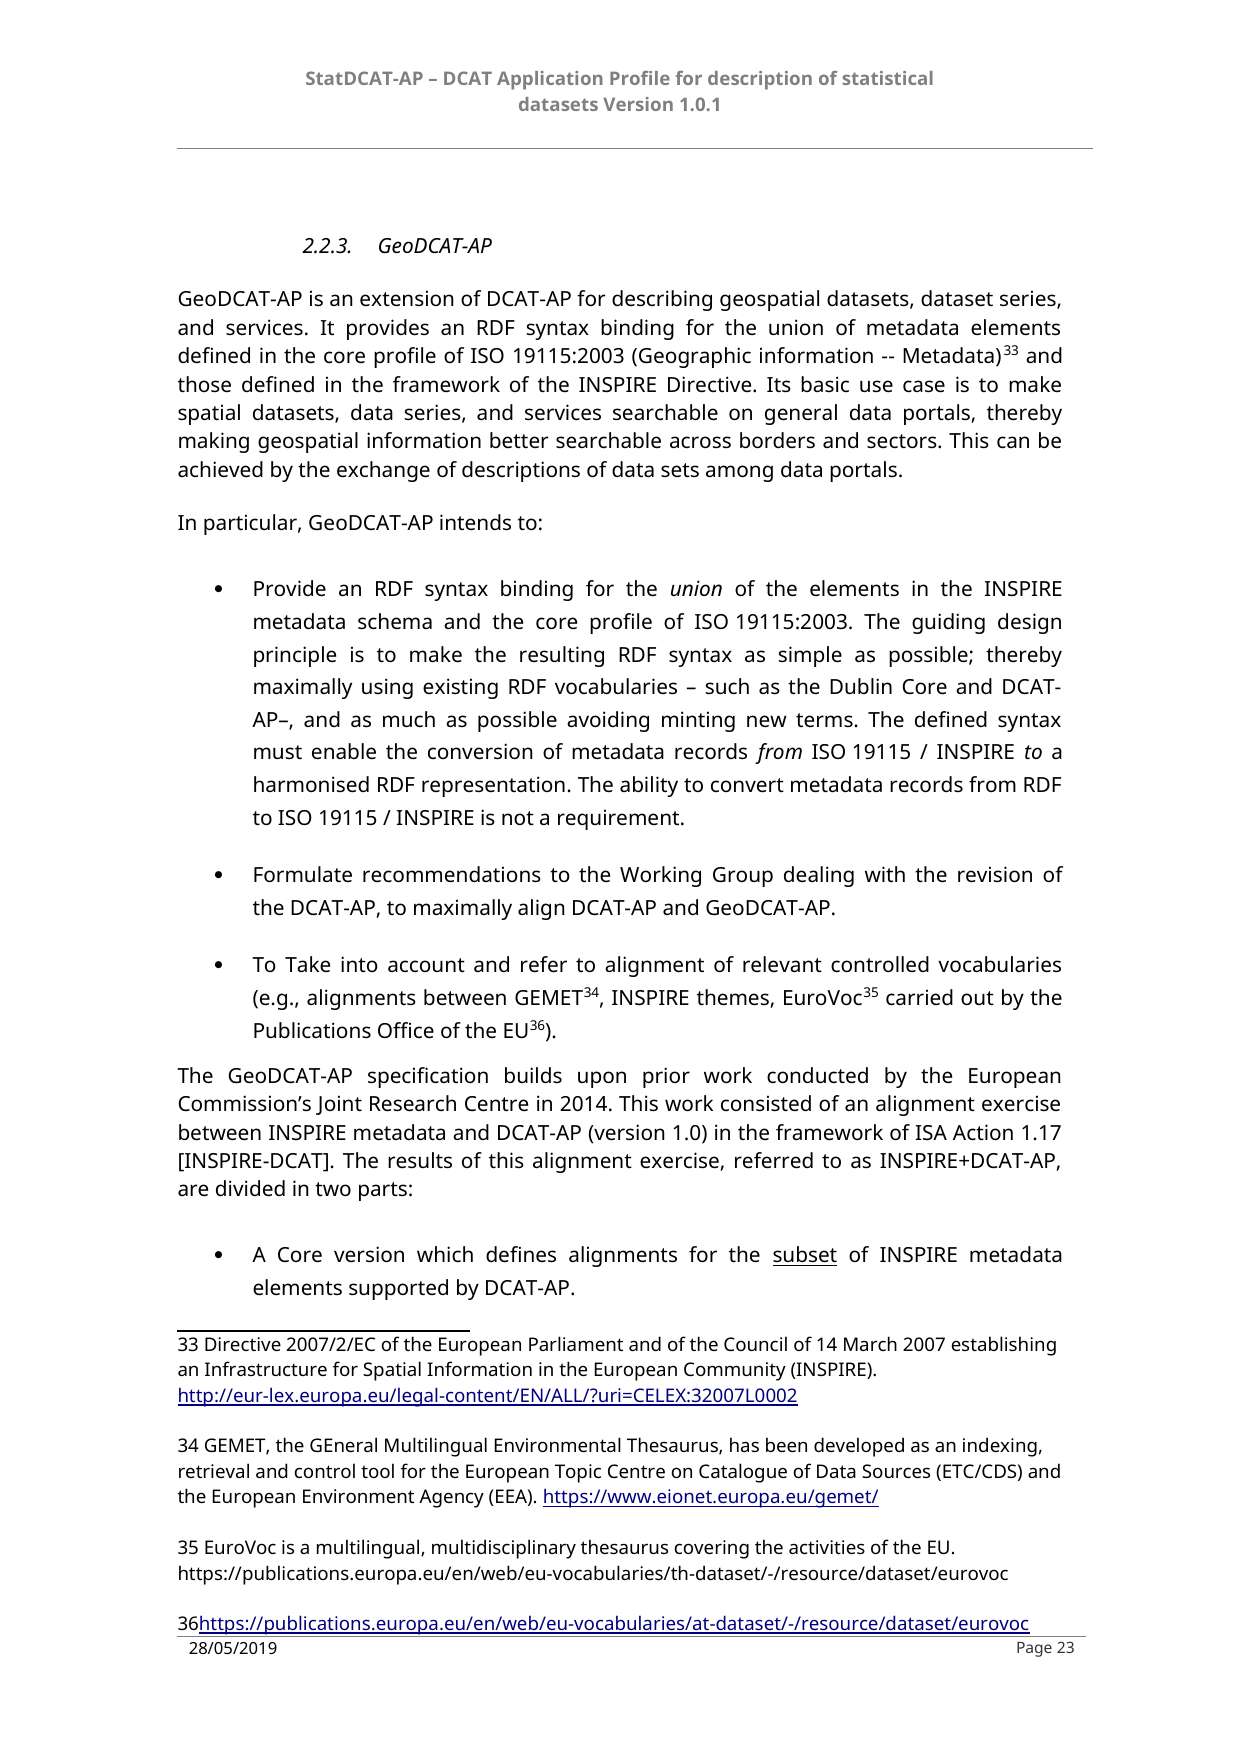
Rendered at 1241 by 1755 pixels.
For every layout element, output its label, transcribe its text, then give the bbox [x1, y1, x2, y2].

list To Take into account and refer to alignment of relevant controlled vocabularies (e.g., alignments between GEMET, INSPIRE themes, EuroVoc carried out by the Publications Office of the EU). [215, 951, 1063, 1044]
text In particular, GeoDCAT-AP intends to: [177, 508, 1063, 537]
list Provide an RDF syntax binding for the union of the elements in the INSPIRE metadata schema and the core profile of ISO 19115:2003. The guiding design principle is to make the resulting RDF syntax as simple as possible; thereby maximally using existing RDF vocabularies – such as the Dublin Core and DCAT-AP–, and as much as possible avoiding minting new terms. The defined syntax must enable the conversion of metadata records from ISO 19115 / INSPIRE to a harmonised RDF representation. The ability to convert metadata records from RDF to ISO 19115 / INSPIRE is not a requirement. [215, 574, 1063, 831]
text The GeoDCAT-AP specification builds upon prior work conducted by the European Commission’s Joint Research Centre in 2014. This work consisted of an alignment exercise between INSPIRE metadata and DCAT-AP (version 1.0) in the framework of ISA Action 1.17 [INSPIRE-DCAT]. The results of this alignment exercise, referred to as INSPIRE+DCAT-AP, are divided in two parts: [177, 1061, 1063, 1203]
list Formulate recommendations to the Working Group dealing with the revision of the DCAT-AP, to maximally align DCAT-AP and GeoDCAT-AP. [215, 860, 1063, 921]
list EuroVoc is a multilingual, multidisciplinary thesaurus covering the activities of the EU. https://publications.europa.eu/en/web/eu-vocabularies/th-dataset/-/resource/dataset/eurovoc [177, 1534, 1063, 1585]
list GEMET, the GEneral Multilingual Environmental Thesaurus, has been developed as an indexing, retrieval and control tool for the European Topic Centre on Catalogue of Data Sources (ETC/CDS) and the European Environment Agency (EEA). https://www.eionet.europa.eu/gemet/ [177, 1433, 1063, 1509]
text Directive 2007/2/EC of the European Parliament and of the Council of 14 March 2007 establishing an Infrastructure for Spatial Information in the European Community (INSPIRE). http://eur-lex.europa.eu/legal-content/EN/ALL/?uri=CELEX:32007L0002 [177, 1331, 1063, 1408]
text GeoDCAT-AP is an extension of DCAT-AP for describing geospatial datasets, dataset series, and services. It provides an RDF syntax binding for the union of metadata elements defined in the core profile of ISO 19115:2003 (Geographic information -- Metadata) and those defined in the framework of the INSPIRE Directive. Its basic use case is to make spatial datasets, data series, and services searchable on general data portals, thereby making geospatial information better searchable across borders and sectors. This can be achieved by the exchange of descriptions of data sets among data portals. [177, 284, 1063, 483]
subtitle GeoDCAT-AP [302, 231, 1063, 259]
list A Core version which defines alignments for the subset of INSPIRE metadata elements supported by DCAT-AP. [215, 1241, 1063, 1302]
list https://publications.europa.eu/en/web/eu-vocabularies/at-dataset/-/resource/dataset/eurovoc [177, 1610, 1063, 1636]
